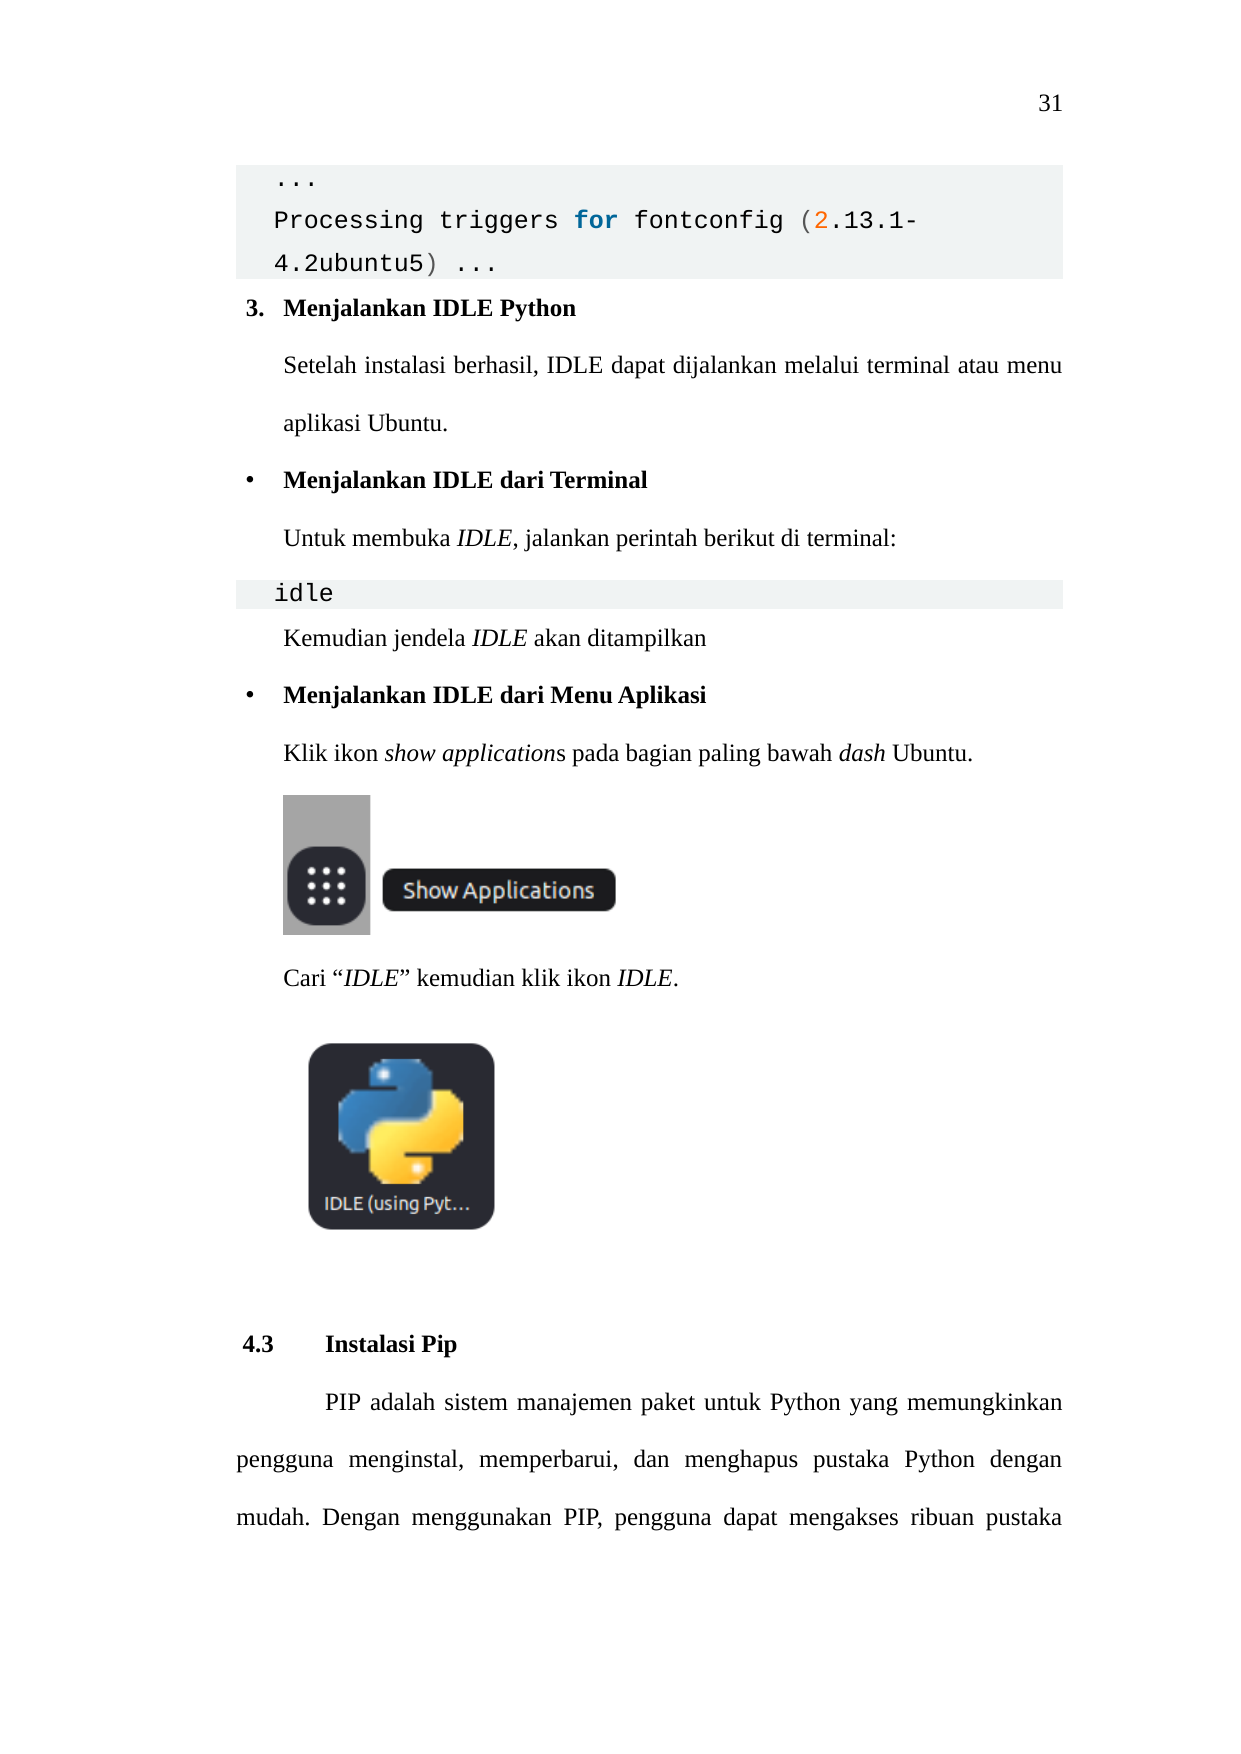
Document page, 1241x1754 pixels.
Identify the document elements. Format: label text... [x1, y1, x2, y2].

list Menjalankan IDLE Python [246, 293, 1063, 322]
list idle [236, 580, 1063, 609]
list Menjalankan IDLE dari Menu Aplikasi [246, 680, 1063, 709]
list Cari “IDLE” kemudian klik ikon IDLE. [246, 963, 1063, 992]
text ... [236, 165, 1063, 194]
text Processing triggers for fontconfig (2.13.1- [236, 208, 1063, 236]
list Kemudian jendela IDLE akan ditampilkan [246, 623, 1063, 652]
list Klik ikon show applications pada bagian paling bawah dash Ubuntu. [246, 738, 1063, 767]
list Setelah instalasi berhasil, IDLE dapat dijalankan melalui terminal atau menu aplikasi Ubuntu. [246, 350, 1063, 437]
subtitle Instalasi Pip [236, 1329, 1063, 1358]
list Untuk membuka IDLE, jalankan perintah berikut di terminal: [246, 523, 1063, 552]
picture [283, 795, 655, 935]
text PIP adalah sistem manajemen paket untuk Python yang memungkinkan pengguna menginstal, memperbarui, dan menghapus pustaka Python dengan mudah. Dengan menggunakan PIP, pengguna dapat mengakses ribuan pustaka [236, 1387, 1063, 1531]
text 4.2ubuntu5) ... [236, 250, 1063, 279]
list Menjalankan IDLE dari Terminal [246, 465, 1063, 494]
picture [283, 1020, 519, 1244]
